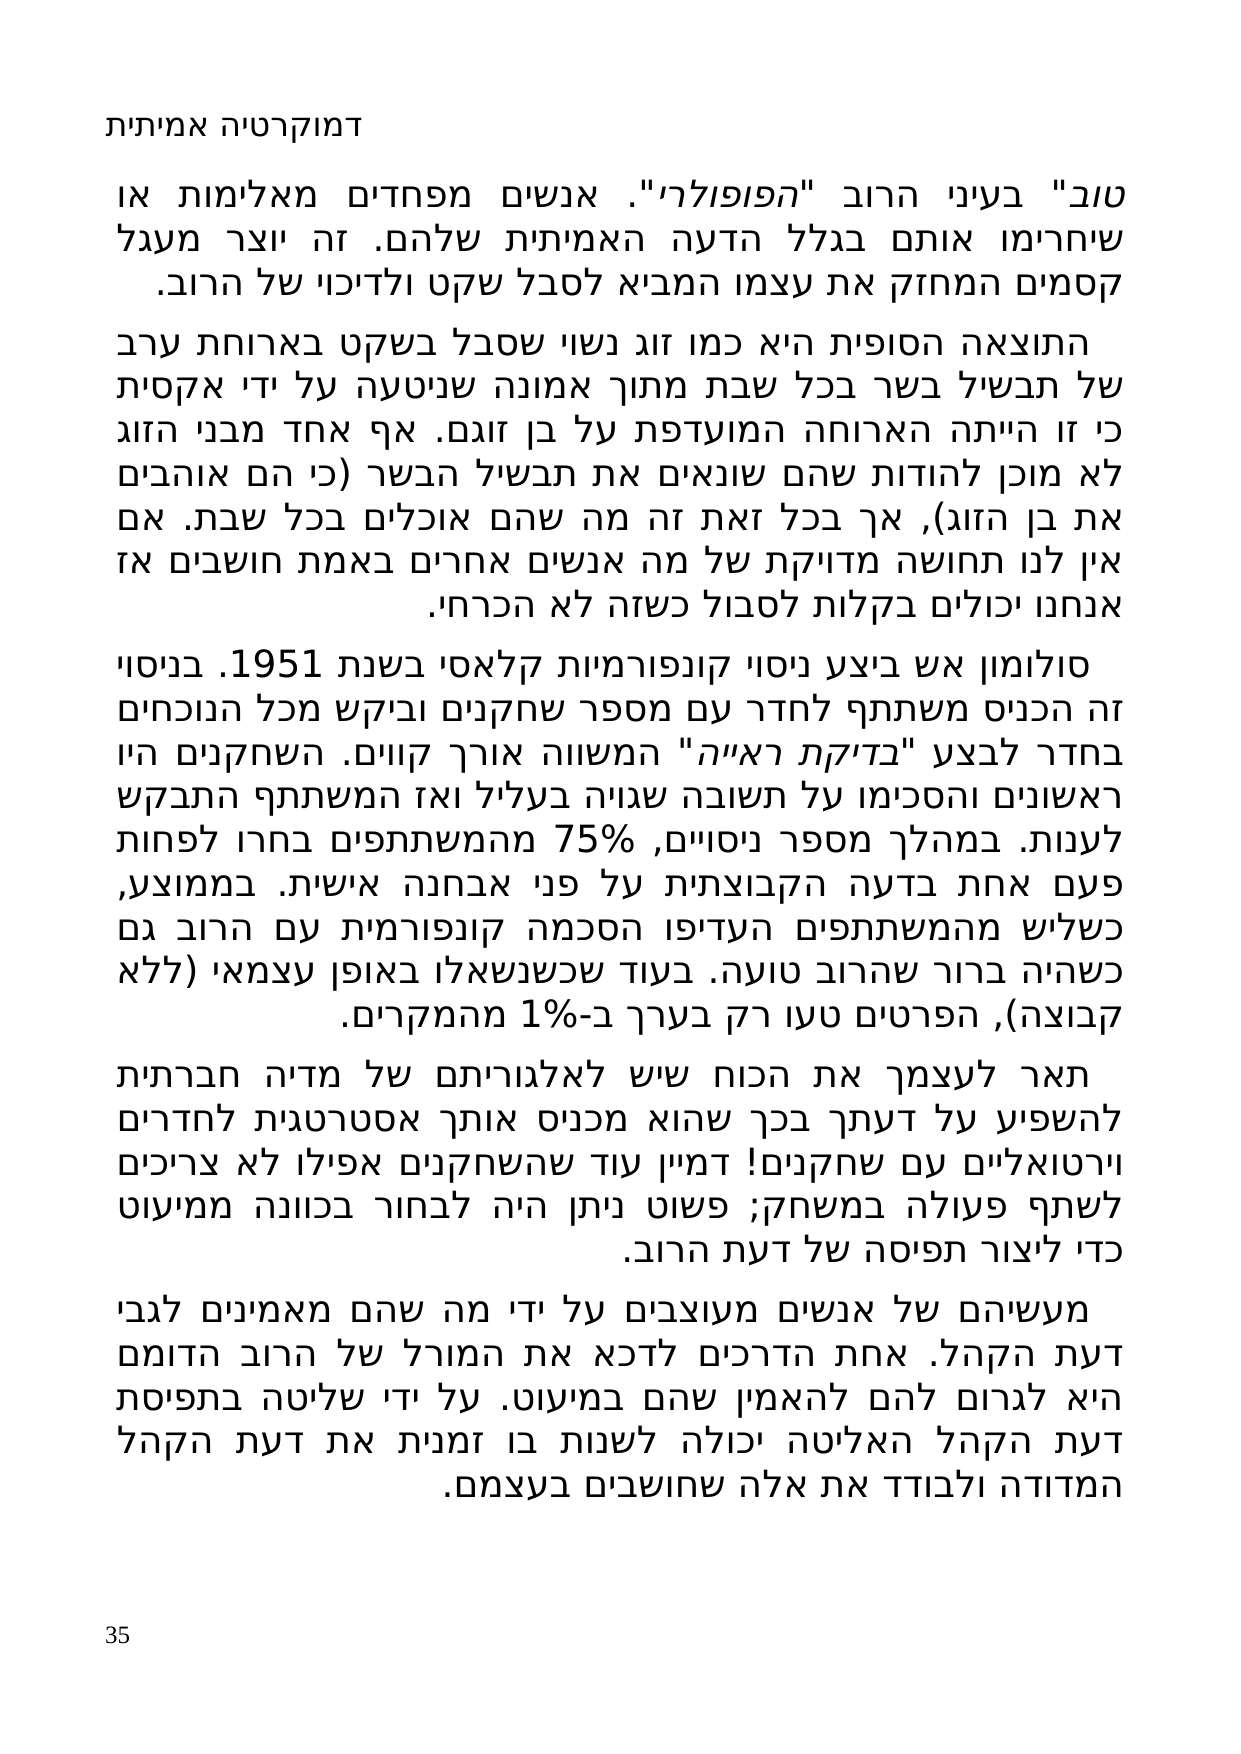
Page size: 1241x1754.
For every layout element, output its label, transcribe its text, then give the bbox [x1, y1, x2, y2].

text תאר לעצמך את הכוח שיש לאלגוריתם של מדיה חברתית להשפיע על דעתך בכך שהוא מכניס אותך אסטרטגית לחדרים וירטואליים עם שחקנים! דמיין עוד שהשחקנים אפילו לא צריכים לשתף פעולה במשחק; פשוט ניתן היה לבחור בכוונה ממיעוט כדי ליצור תפיסה של דעת הרוב. [116, 1052, 1124, 1271]
text התוצאה הסופית היא כמו זוג נשוי שסבל בשקט בארוחת ערב של תבשיל בשר בכל שבת מתוך אמונה שניטעה על ידי אקסית כי זו הייתה הארוחה המועדפת על בן זוגם. אף אחד מבני הזוג לא מוכן להודות שהם שונאים את תבשיל הבשר (כי הם אוהבים את בן הזוג), אך בכל זאת זה מה שהם אוכלים בכל שבת. אם אין לנו תחושה מדויקת של מה אנשים אחרים באמת חושבים אז אנחנו יכולים בקלות לסבול כשזה לא הכרחי. [116, 320, 1124, 626]
text טוב" בעיני הרוב "הפופולרי". אנשים מפחדים מאלימות או שיחרימו אותם בגלל הדעה האמיתית שלהם. זה יוצר מעגל קסמים המחזק את עצמו המביא לסבל שקט ולדיכוי של הרוב. [116, 172, 1124, 304]
text מעשיהם של אנשים מעוצבים על ידי מה שהם מאמינים לגבי דעת הקהל. אחת הדרכים לדכא את המורל של הרוב הדומם היא לגרום להם להאמין שהם במיעוט. על ידי שליטה בתפיסת דעת הקהל האליטה יכולה לשנות בו זמנית את דעת הקהל המדודה ולבודד את אלה שחושבים בעצמם. [116, 1287, 1124, 1506]
text סולומון אש ביצע ניסוי קונפורמיות קלאסי בשנת 1951. בניסוי זה הכניס משתתף לחדר עם מספר שחקנים וביקש מכל הנוכחים בחדר לבצע "בדיקת ראייה" המשווה אורך קווים. השחקנים היו ראשונים והסכימו על תשובה שגויה בעליל ואז המשתתף התבקש לענות. במהלך מספר ניסויים, 75% מהמשתתפים בחרו לפחות פעם אחת בדעה הקבוצתית על פני אבחנה אישית. בממוצע, כשליש מהמשתתפים העדיפו הסכמה קונפורמית עם הרוב גם כשהיה ברור שהרוב טועה. בעוד שכשנשאלו באופן עצמאי (ללא קבוצה), הפרטים טעו רק בערך ב-1% מהמקרים. [116, 642, 1124, 1036]
